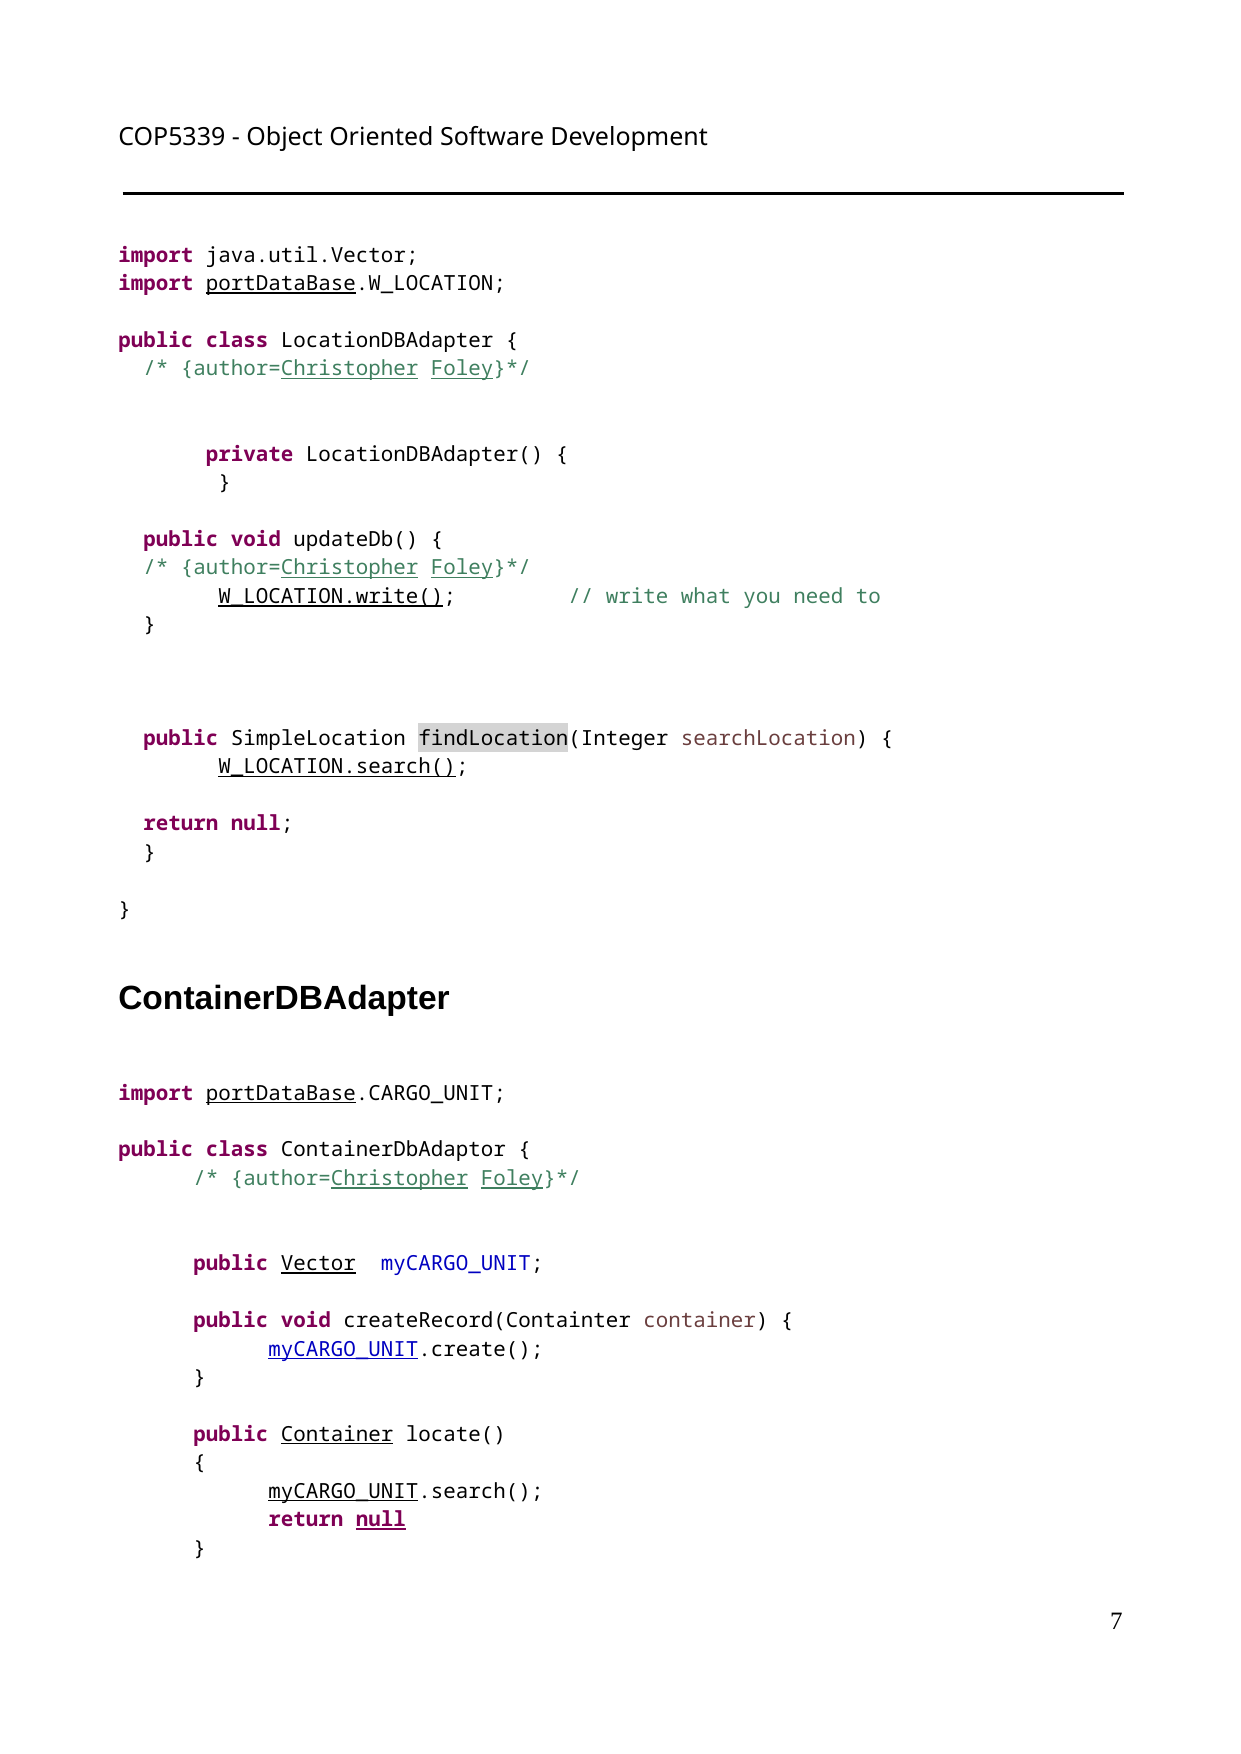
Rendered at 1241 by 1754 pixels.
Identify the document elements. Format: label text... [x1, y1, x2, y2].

text myCARGO_UNIT.create(); [118, 1334, 1122, 1362]
text return null; [118, 808, 1122, 837]
text /* {author=Christopher Foley}*/ [118, 552, 1122, 581]
text public void updateDb() { [118, 524, 1122, 552]
text W_LOCATION.write(); // write what you need to [118, 581, 1122, 609]
text } [118, 609, 1122, 638]
text } [118, 837, 1122, 865]
text } [118, 1362, 1122, 1391]
text /* {author=Christopher Foley}*/ [118, 353, 1122, 382]
text public class ContainerDbAdaptor { [118, 1134, 1122, 1163]
text } [118, 467, 1122, 496]
text } [118, 1533, 1122, 1561]
text } [118, 894, 1122, 922]
text import portDataBase.CARGO_UNIT; [118, 1078, 1122, 1106]
text W_LOCATION.search(); [118, 752, 1122, 780]
text public SimpleLocation findLocation(Integer searchLocation) { [118, 723, 1122, 752]
text { [118, 1447, 1122, 1476]
text myCARGO_UNIT.search(); [118, 1476, 1122, 1504]
text /* {author=Christopher Foley}*/ [118, 1163, 1122, 1191]
text public void createRecord(Containter container) { [118, 1305, 1122, 1334]
text public class LocationDBAdapter { [118, 325, 1122, 353]
text import portDataBase.W_LOCATION; [118, 268, 1122, 297]
text import java.util.Vector; [118, 240, 1122, 268]
subtitle ContainerDBAdapter [118, 977, 1122, 1016]
text public Vector myCARGO_UNIT; [118, 1248, 1122, 1277]
text private LocationDBAdapter() { [118, 439, 1122, 467]
text public Container locate() [118, 1419, 1122, 1447]
text return null [118, 1504, 1122, 1533]
